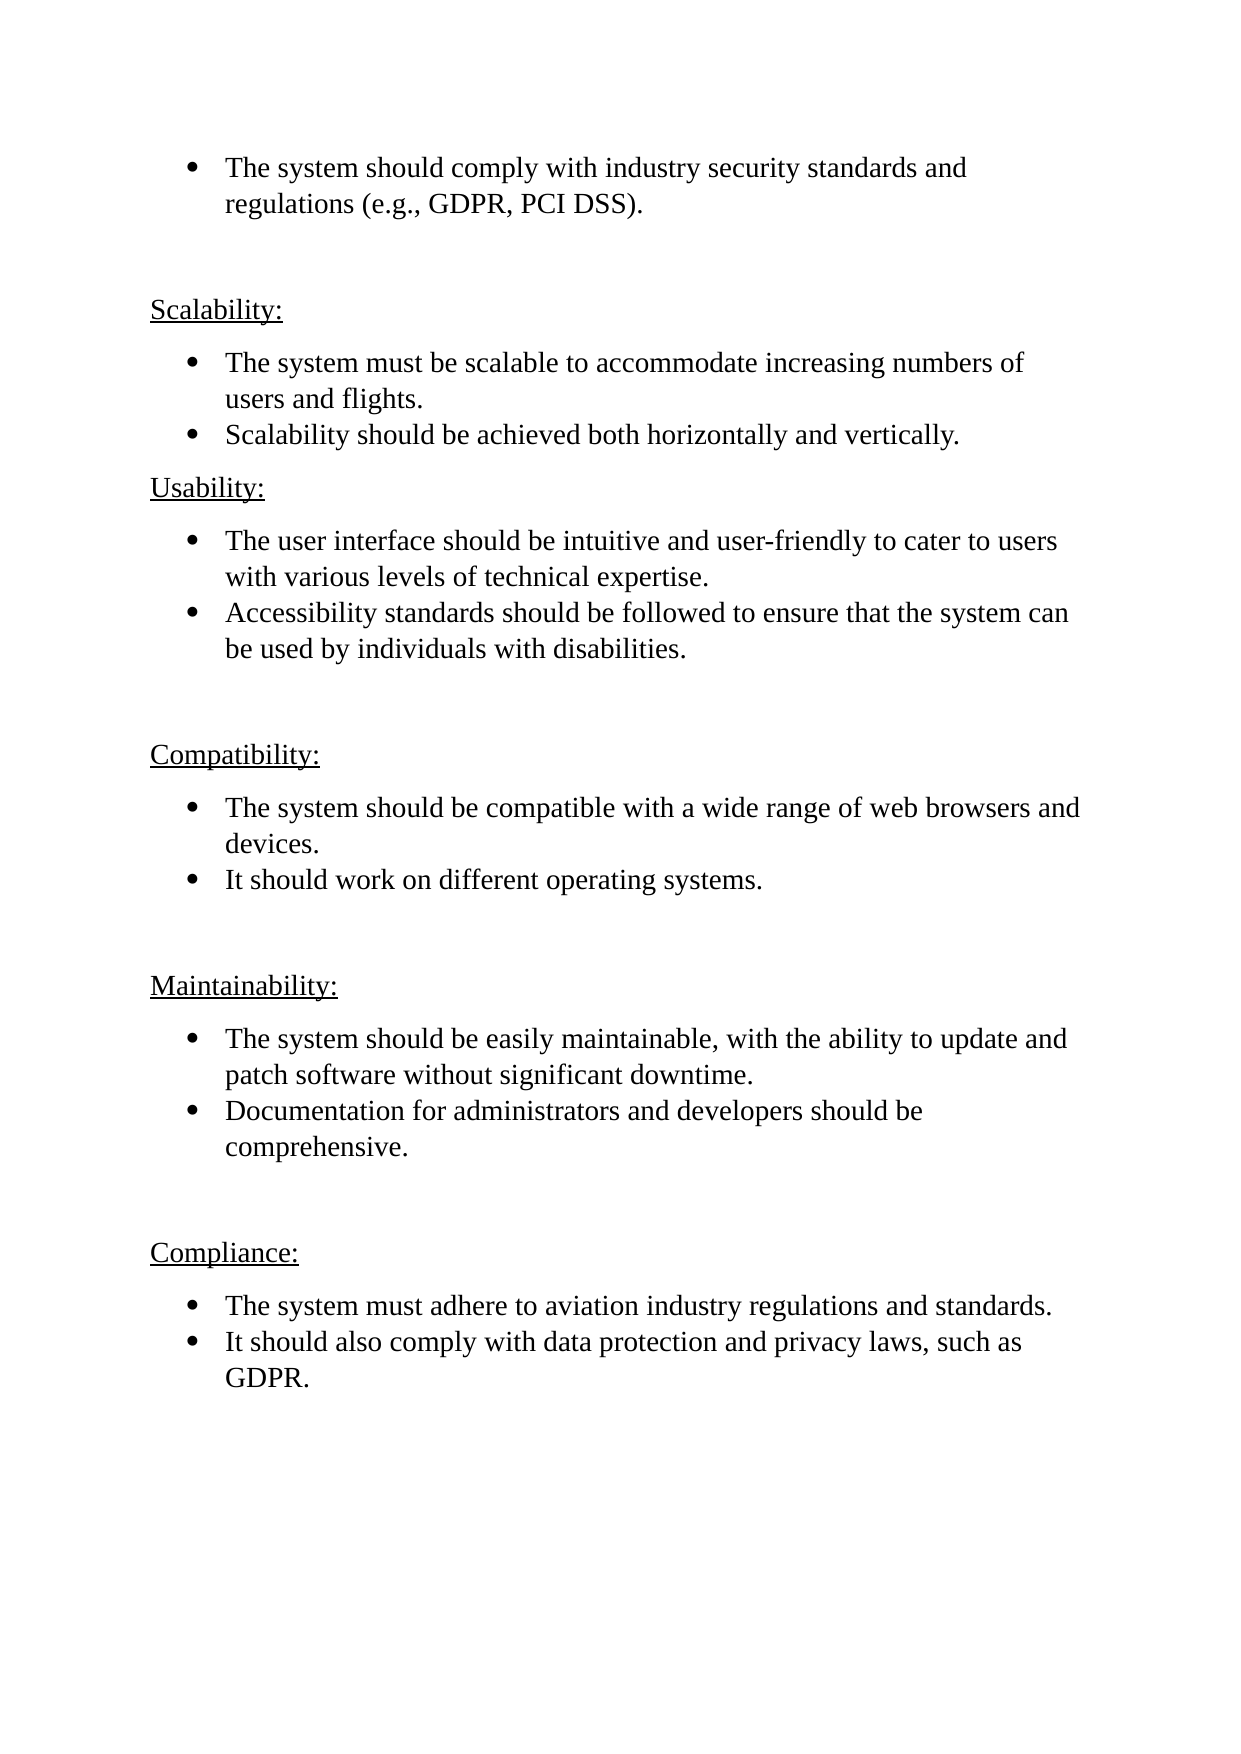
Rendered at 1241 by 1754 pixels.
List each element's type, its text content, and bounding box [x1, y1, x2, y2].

list The system should comply with industry security standards and regulations (e.g., GDPR, PCI DSS). [187, 150, 1090, 220]
text Compatibility: [150, 737, 1090, 771]
text Scalability: [150, 292, 1090, 325]
list The user interface should be intuitive and user-friendly to cater to users with various levels of technical expertise. [187, 523, 1090, 593]
text Usability: [150, 470, 1090, 503]
list The system should be compatible with a wide range of web browsers and devices. [187, 790, 1090, 860]
list It should also comply with data protection and privacy laws, such as GDPR. [187, 1324, 1090, 1394]
list Documentation for administrators and developers should be comprehensive. [187, 1093, 1090, 1163]
list The system should be easily maintainable, with the ability to update and patch software without significant downtime. [187, 1021, 1090, 1091]
list The system must be scalable to accommodate increasing numbers of users and flights. [187, 345, 1090, 414]
text Compliance: [150, 1235, 1090, 1269]
list The system must adhere to aviation industry regulations and standards. [187, 1288, 1090, 1322]
text Maintainability: [150, 968, 1090, 1002]
list Scalability should be achieved both horizontally and vertically. [187, 417, 1090, 451]
list Accessibility standards should be followed to ensure that the system can be used by individuals with disabilities. [187, 595, 1090, 665]
list It should work on different operating systems. [187, 862, 1090, 896]
